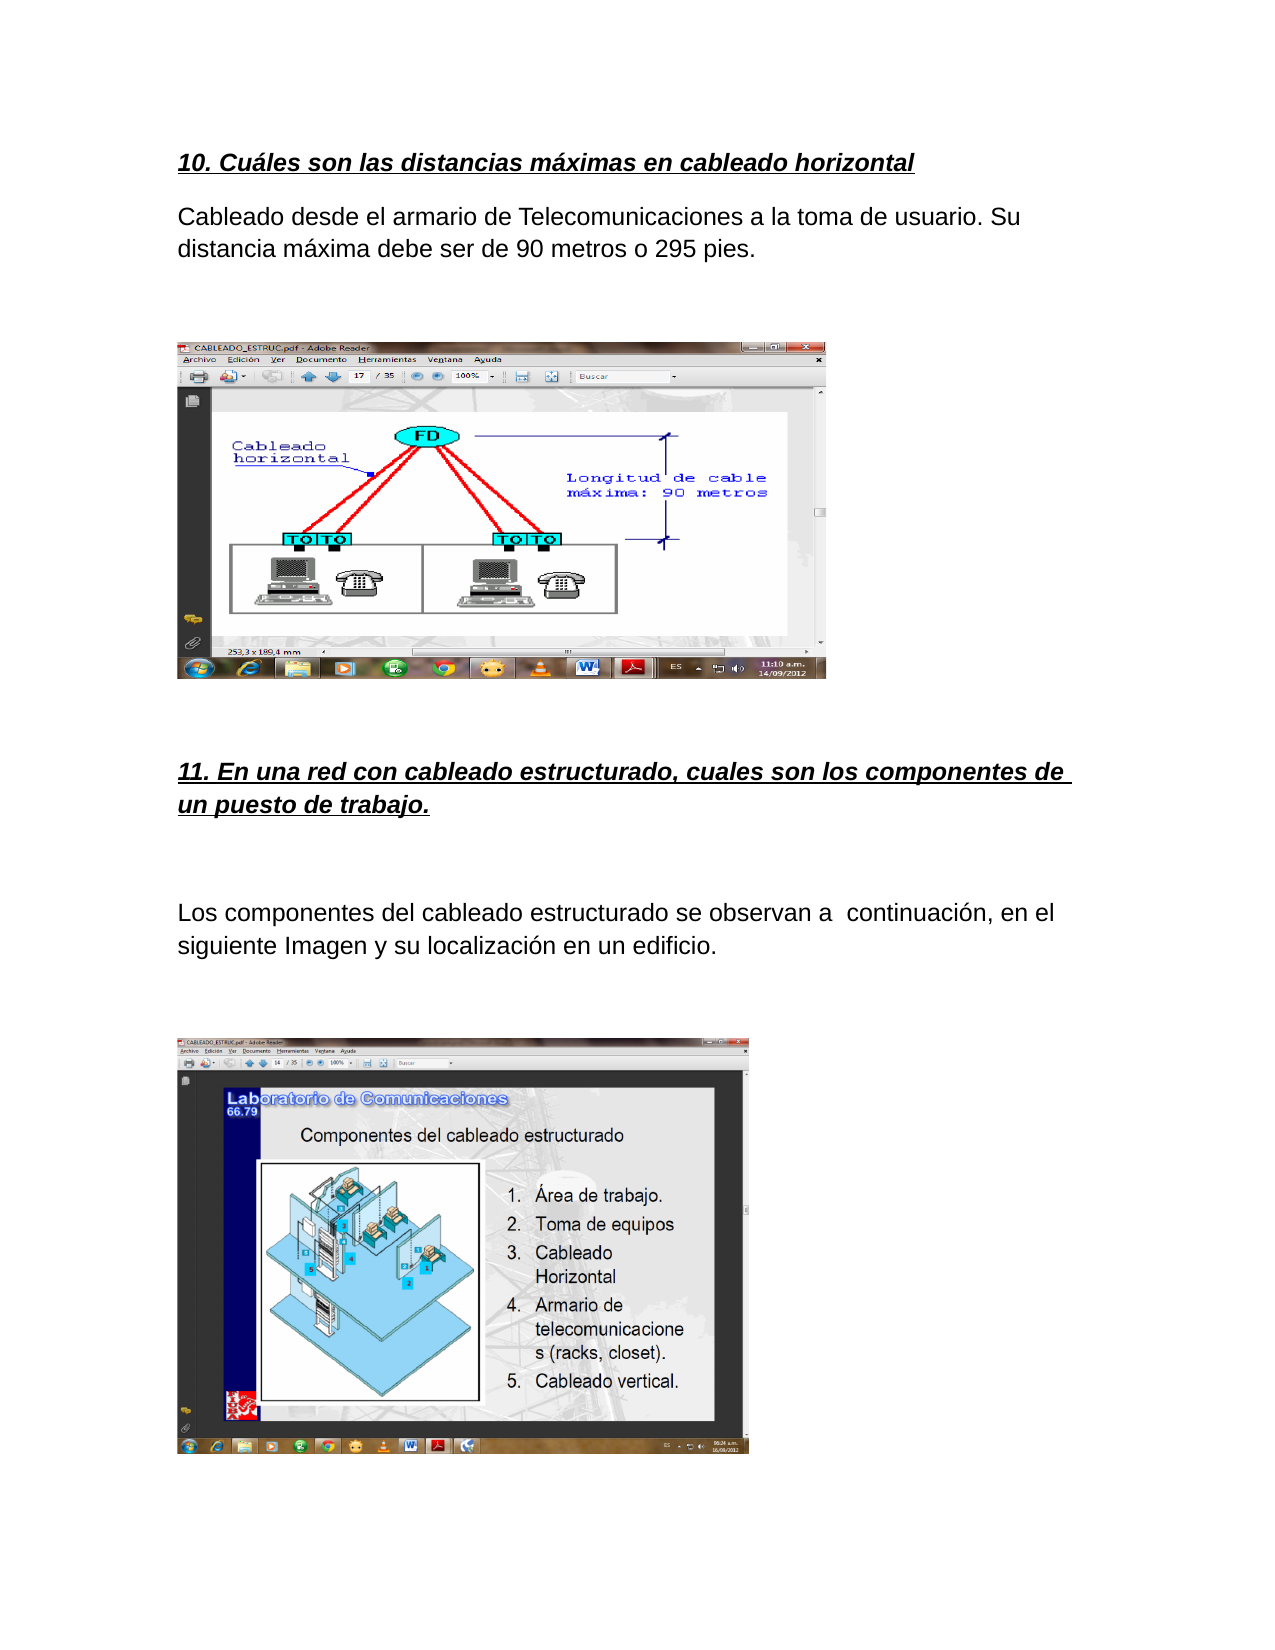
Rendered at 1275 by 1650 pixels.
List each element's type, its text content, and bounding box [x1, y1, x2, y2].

text Cableado desde el armario de Telecomunicaciones a la toma de usuario. Su distancia máxima debe ser de 90 metros o 295 pies. [177, 201, 1098, 263]
text Los componentes del cableado estructurado se observan a continuación, en el siguiente Imagen y su localización en un edificio. [177, 898, 1098, 960]
text 10. Cuáles son las distancias máximas en cableado horizontal [177, 148, 1098, 176]
picture [177, 1038, 749, 1454]
text 11. En una red con cableado estructurado, cuales son los componentes de un puesto de trabajo. [177, 757, 1098, 819]
picture [177, 342, 827, 679]
